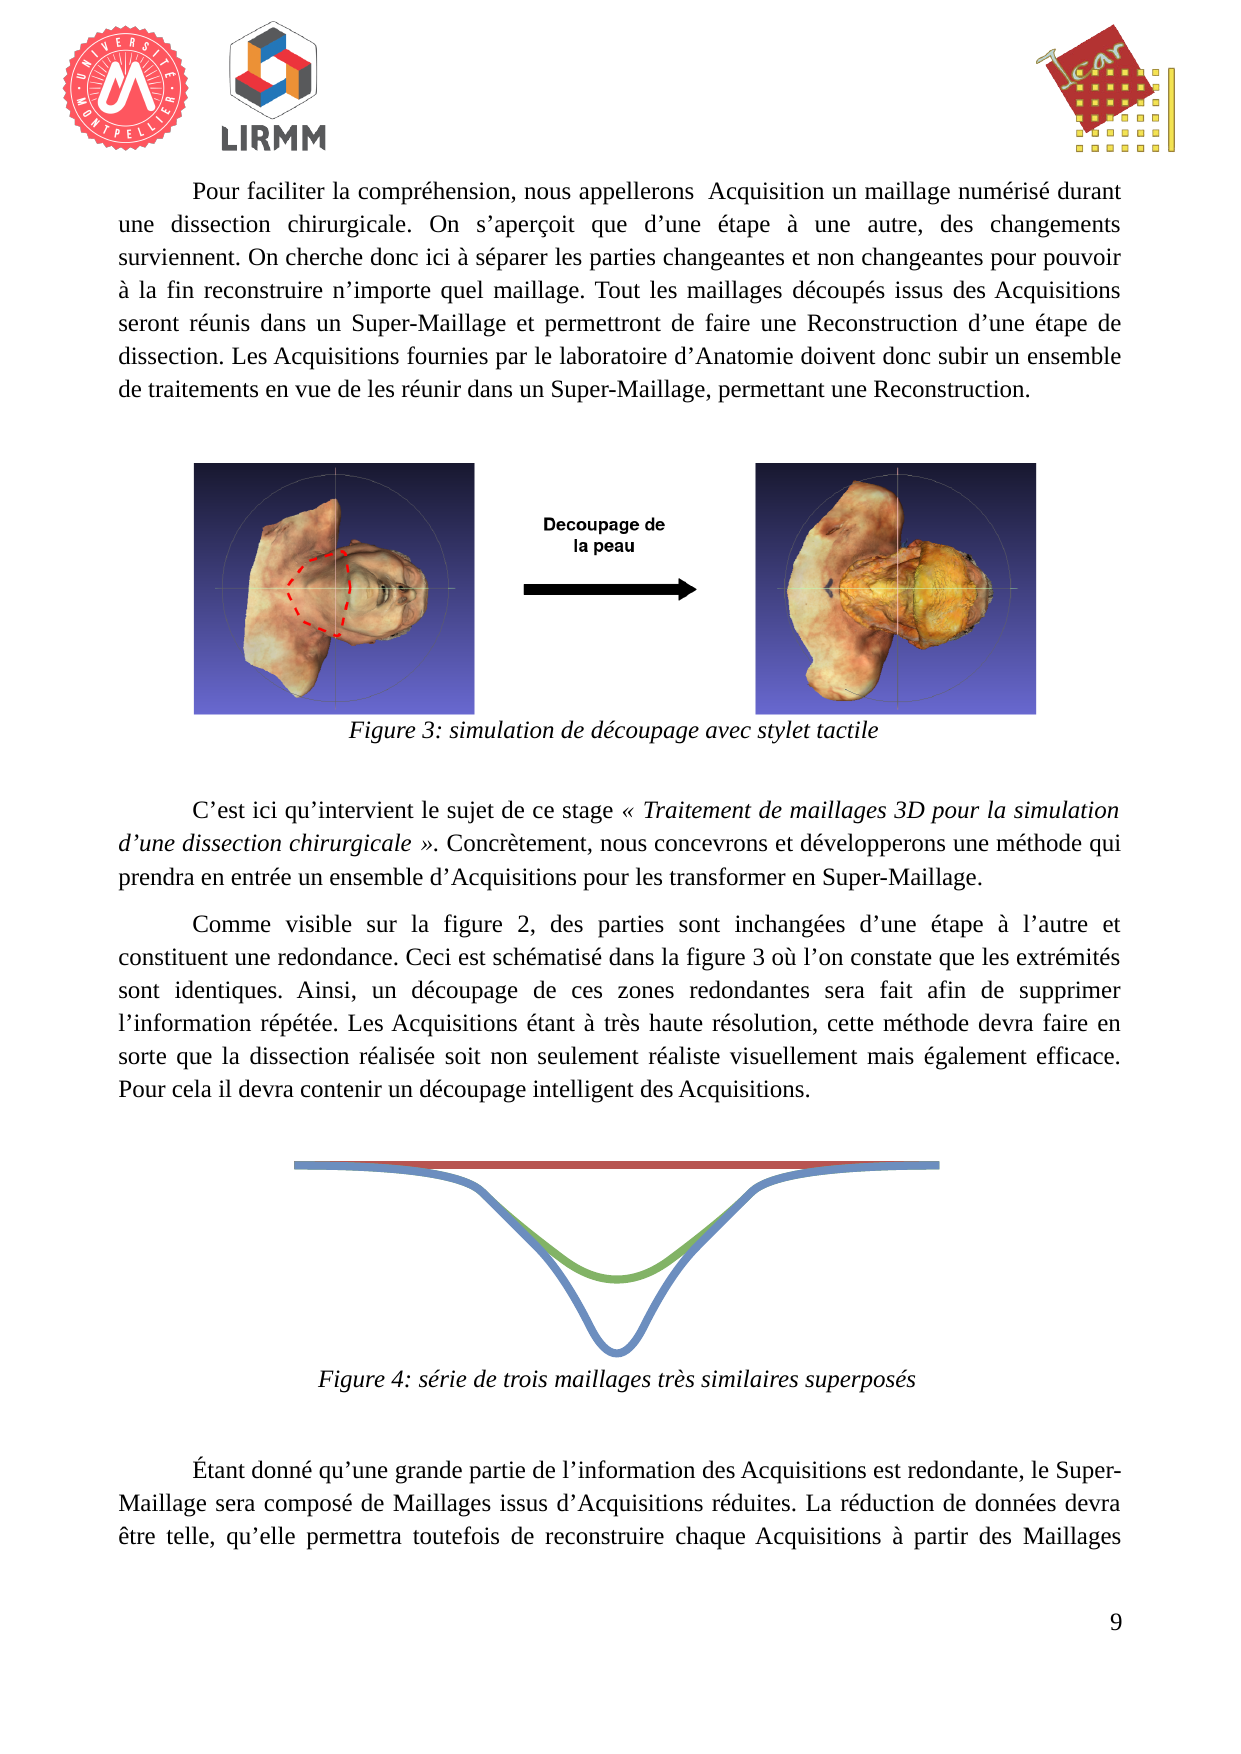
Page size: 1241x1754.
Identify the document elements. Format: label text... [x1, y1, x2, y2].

picture [203, 16, 343, 155]
text Figure 3: simulation de découpage avec stylet tactile [194, 715, 1036, 744]
text Figure 4: série de trois maillages très similaires superposés [289, 1160, 947, 1393]
text Étant donné qu’une grande partie de l’information des Acquisitions est redondante, le Super-Maillage sera composé de Maillages issus d’Acquisitions réduites. La réduction de données devra être telle, qu’elle permettra toutefois de reconstruire chaque Acquisitions à partir des Maillages [118, 1455, 1122, 1550]
text Comme visible sur la figure 2, des parties sont inchangées d’une étape à l’autre et constituent une redondance. Ceci est schématisé dans la figure 3 où l’on constate que les extrémités sont identiques. Ainsi, un découpage de ces zones redondantes sera fait afin de supprimer l’information répétée. Les Acquisitions étant à très haute résolution, cette méthode devra faire en sorte que la dissection réalisée soit non seulement réaliste visuellement mais également efficace. Pour cela il devra contenir un découpage intelligent des Acquisitions. [118, 909, 1122, 1103]
picture [193, 463, 1037, 715]
text Pour faciliter la compréhension, nous appellerons Acquisition un maillage numérisé durant une dissection chirurgicale. On s’aperçoit que d’une étape à une autre, des changements surviennent. On cherche donc ici à séparer les parties changeantes et non changeantes pour pouvoir à la fin reconstruire n’importe quel maillage. Tout les maillages découpés issus des Acquisitions seront réunis dans un Super-Maillage et permettront de faire une Reconstruction d’une étape de dissection. Les Acquisitions fournies par le laboratoire d’Anatomie doivent donc subir un ensemble de traitements en vue de les réunir dans un Super-Maillage, permettant une Reconstruction. [118, 176, 1122, 403]
picture [57, 13, 201, 156]
text C’est ici qu’intervient le sujet de ce stage « Traitement de maillages 3D pour la simulation d’une dissection chirurgicale ». Concrètement, nous concevrons et développerons une méthode qui prendra en entrée un ensemble d’Acquisitions pour les transformer en Super-Maillage. [118, 796, 1122, 890]
picture [1025, 6, 1177, 154]
